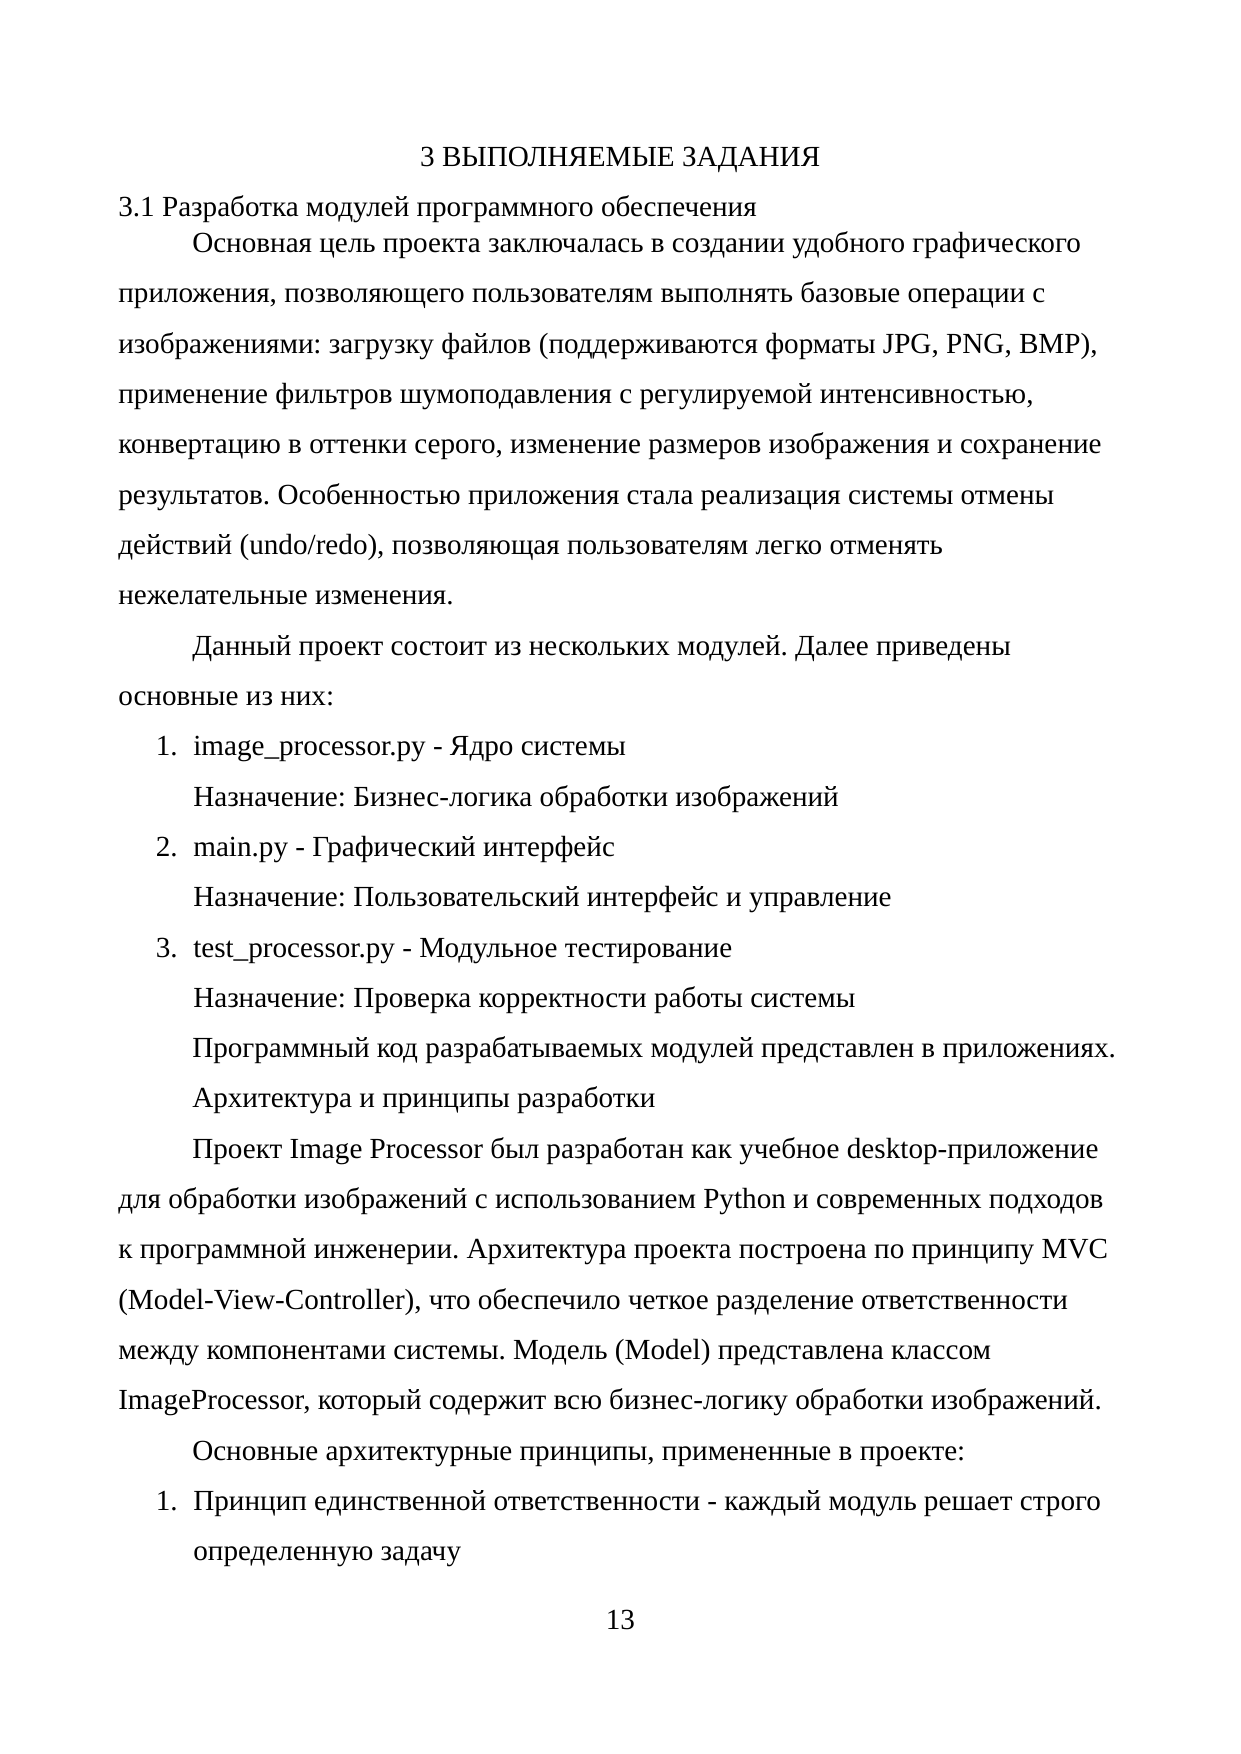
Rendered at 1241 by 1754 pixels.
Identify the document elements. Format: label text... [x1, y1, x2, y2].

list Назначение: Бизнес-логика обработки изображений [156, 779, 1122, 812]
text Программный код разрабатываемых модулей представлен в приложениях. [118, 1030, 1122, 1064]
text Данный проект состоит из нескольких модулей. Далее приведены основные из них: [118, 628, 1122, 712]
list image_processor.py - Ядро системы [156, 728, 1122, 762]
text Основная цель проекта заключалась в создании удобного графического приложения, позволяющего пользователям выполнять базовые операции с изображениями: загрузку файлов (поддерживаются форматы JPG, PNG, BMP), применение фильтров шумоподавления с регулируемой интенсивностью, конвертацию в оттенки серого, изменение размеров изображения и сохранение результатов. Особенностью приложения стала реализация системы отмены действий (undo/redo), позволяющая пользователям легко отменять нежелательные изменения. [118, 225, 1122, 611]
text Архитектура и принципы разработки [118, 1081, 1122, 1114]
list main.py - Графический интерфейс [156, 829, 1122, 863]
subtitle 3 ВЫПОЛНЯЕМЫЕ ЗАДАНИЯ [118, 139, 1122, 172]
text Проект Image Processor был разработан как учебное desktop-приложение для обработки изображений с использованием Python и современных подходов к программной инженерии. Архитектура проекта построена по принципу MVC (Model-View-Controller), что обеспечило четкое разделение ответственности между компонентами системы. Модель (Model) представлена классом ImageProcessor, который содержит всю бизнес-логику обработки изображений. [118, 1131, 1122, 1416]
list Назначение: Проверка корректности работы системы [156, 980, 1122, 1013]
subtitle 3.1 Разработка модулей программного обеспечения [118, 189, 1122, 223]
text Основные архитектурные принципы, примененные в проекте: [118, 1433, 1122, 1466]
list test_processor.py - Модульное тестирование [156, 930, 1122, 963]
list Назначение: Пользовательский интерфейс и управление [156, 879, 1122, 913]
list Принцип единственной ответственности - каждый модуль решает строго определенную задачу [156, 1483, 1122, 1567]
